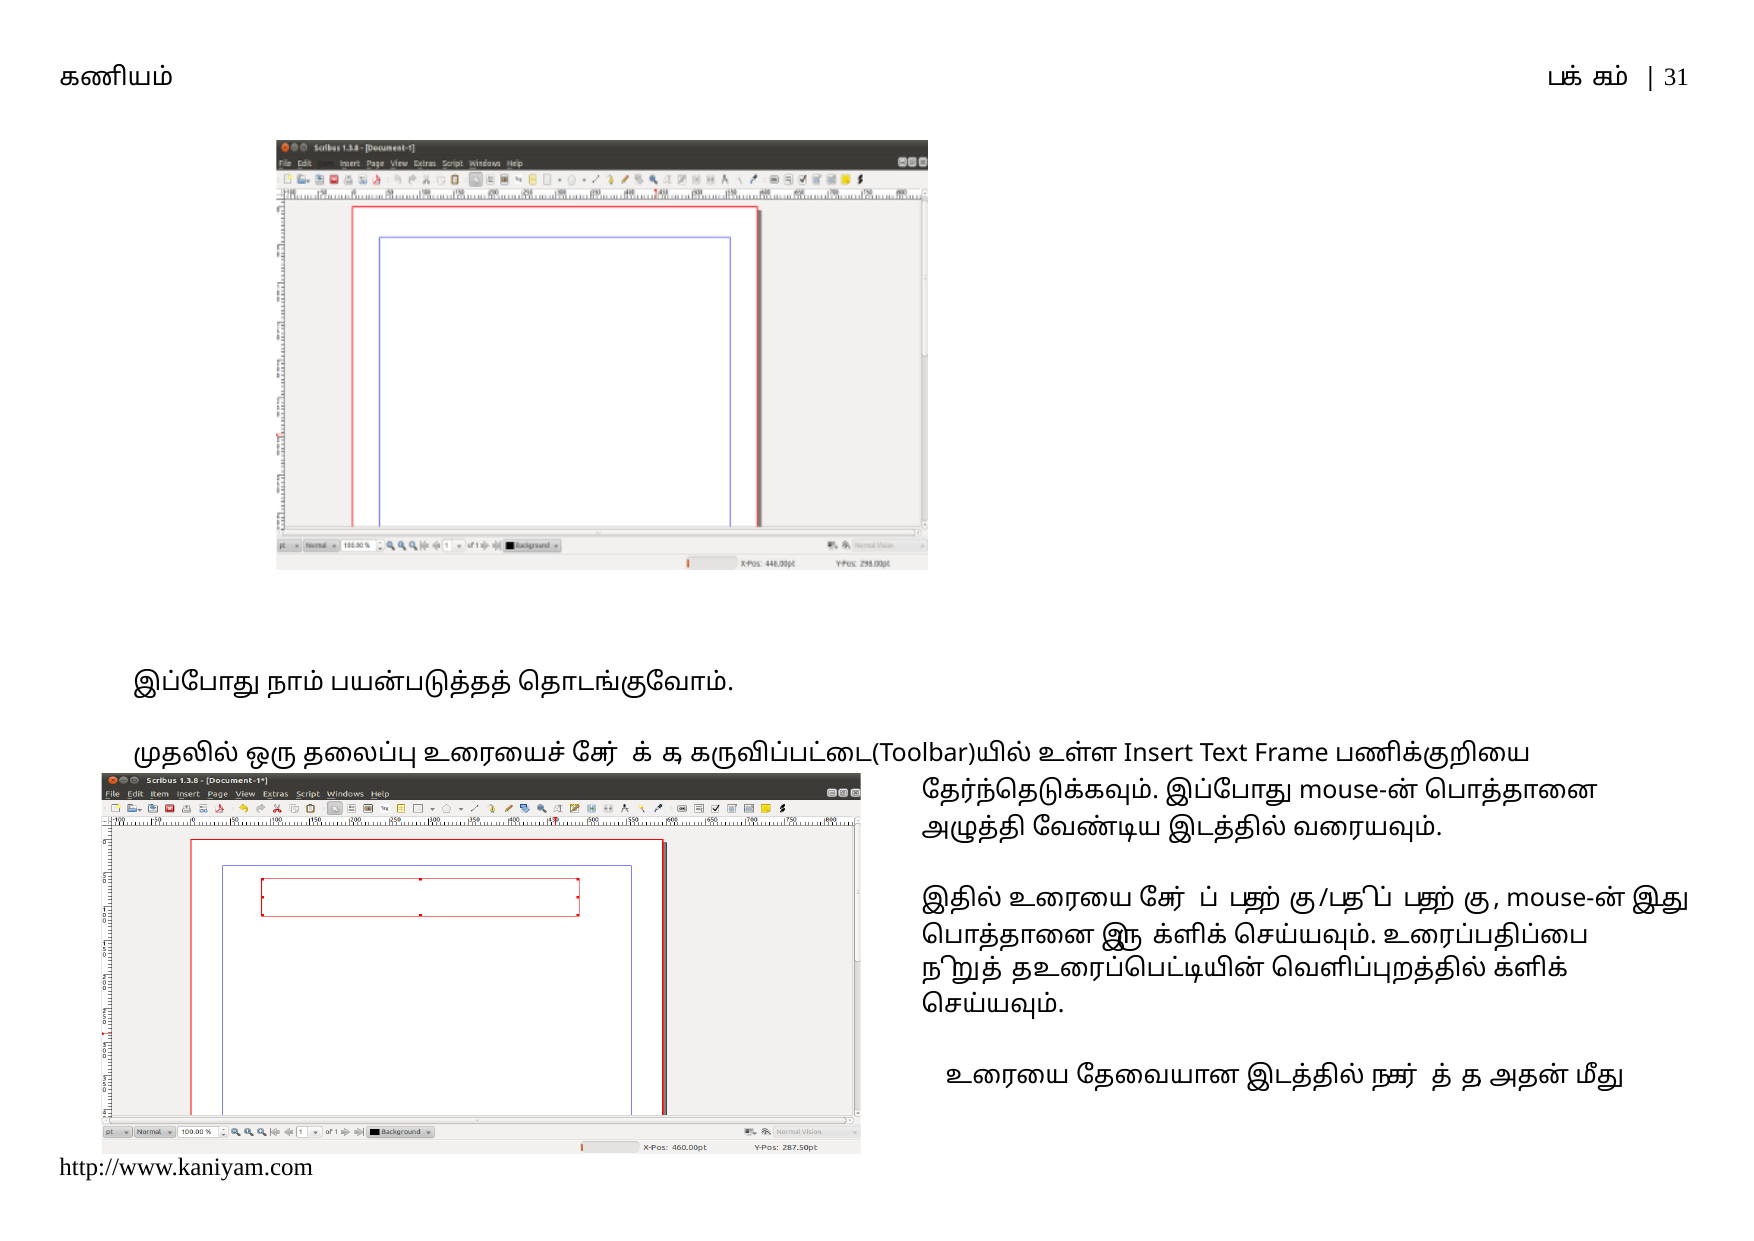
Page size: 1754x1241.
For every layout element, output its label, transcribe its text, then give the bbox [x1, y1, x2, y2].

picture [276, 140, 928, 570]
text இப்போது நாம் பயன்படுத்தத் தொடங்குவோம். [59, 663, 1695, 701]
picture [101, 773, 861, 1154]
text [59, 879, 100, 1023]
text முதலில் ஒரு தலைப்பு உரையைச் சேர்க்க, கருவிப்பட்டை(Toolbar)யில் உள்ள Insert Text Frame பணிக்குறியை தேர்ந்தெடுக்கவும். இப்போது mouse-ன் பொத்தானை அழுத்தி வேண்டிய இடத்தில் வரையவும். [59, 734, 1695, 846]
text உரையை தேவையான இடத்தில் நகர்த்த, அதன் மீது [862, 1057, 1695, 1094]
text இதில் உரையை சேர்ப்பதற்கு/பதிப்பதற்கு, mouse-ன் இடது பொத்தானை இரு க்ளிக் செய்யவும். உரைப்பதிப்பை நிறுத்த உரைப்பெட்டியின் வெளிப்புறத்தில் க்ளிக் செய்யவும். [862, 879, 1695, 1023]
